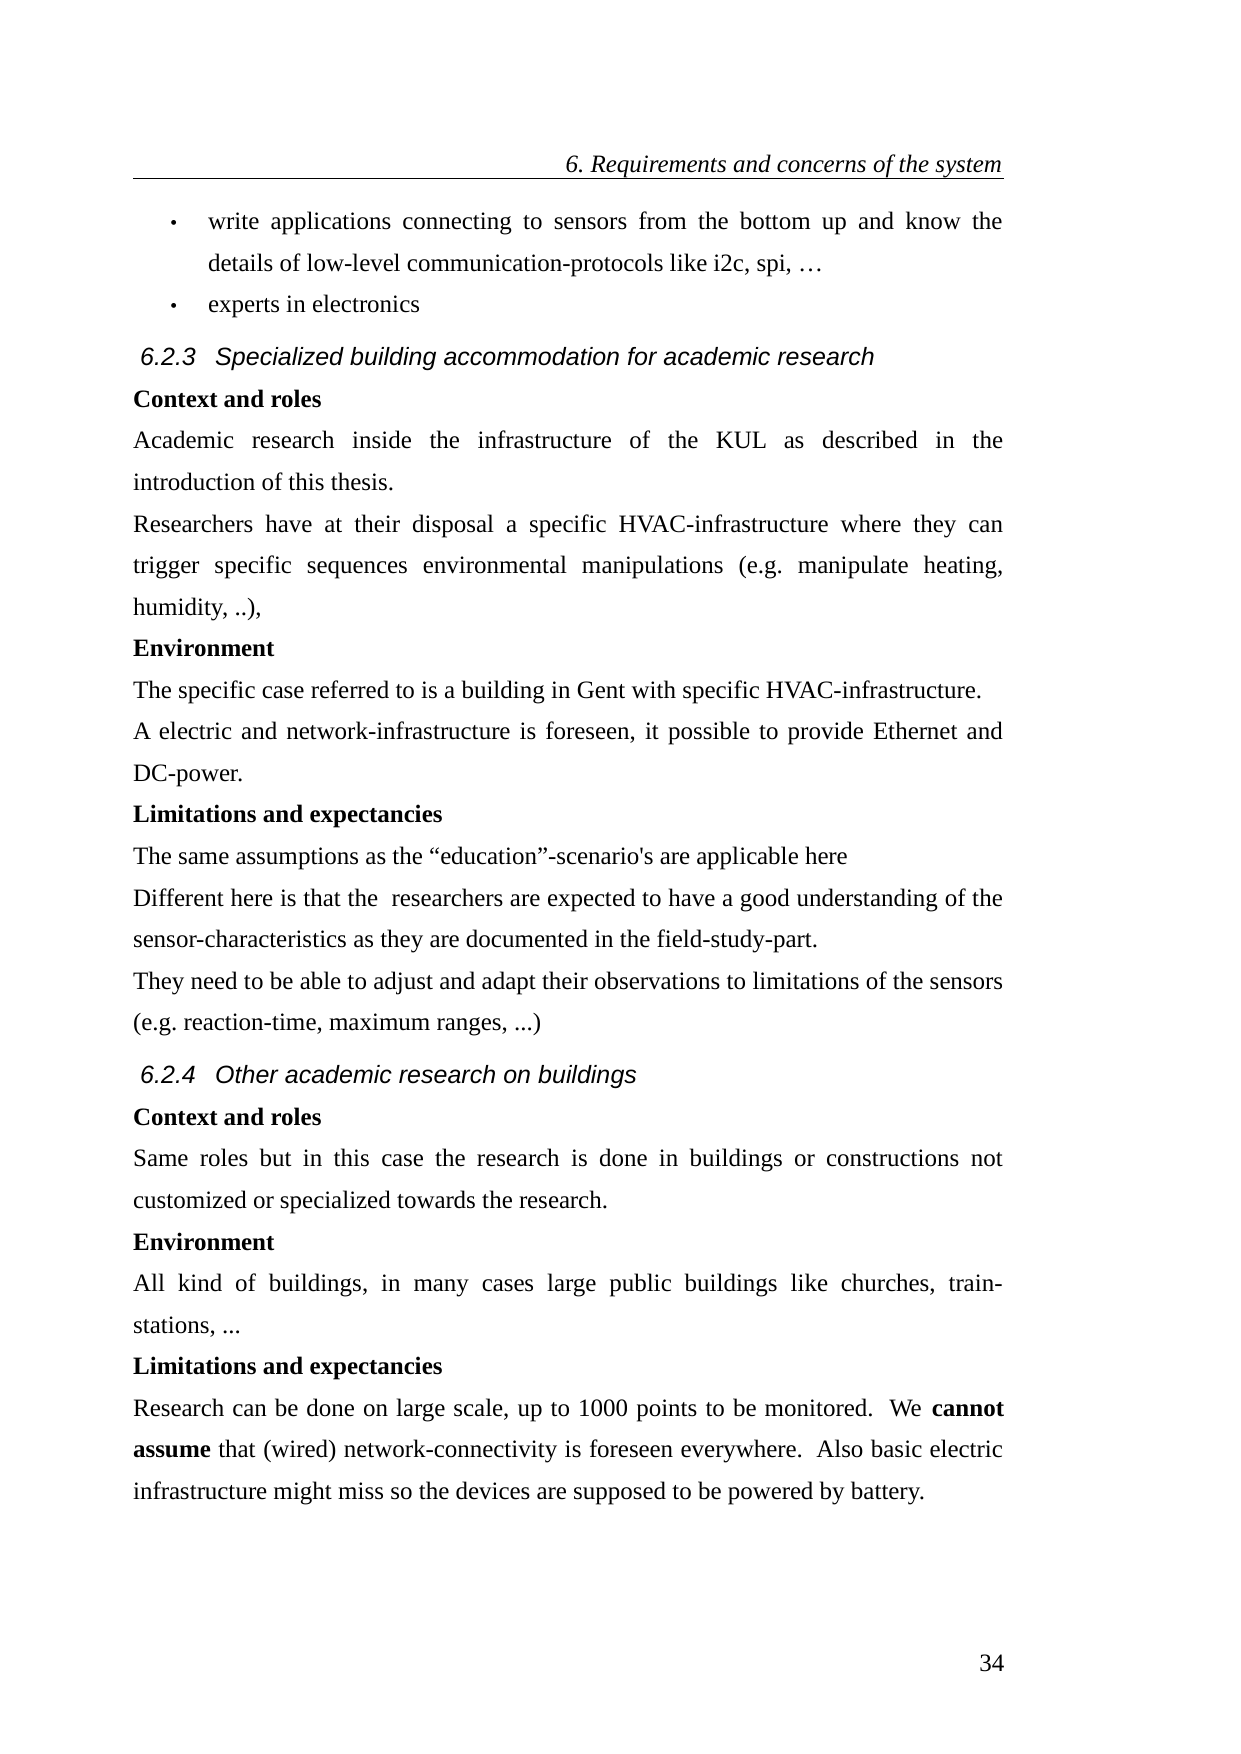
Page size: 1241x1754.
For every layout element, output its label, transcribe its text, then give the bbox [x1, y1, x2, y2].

subtitle Other academic research on buildings [140, 1061, 1004, 1089]
text The specific case referred to is a building in Gent with specific HVAC-infrastructure. [133, 676, 1004, 704]
text The same assumptions as the “education”-scenario's are applicable here [133, 842, 1004, 870]
list experts in electronics [170, 290, 1004, 318]
text Context and roles [133, 385, 1004, 413]
text Environment [133, 1228, 1004, 1255]
text Context and roles [133, 1103, 1004, 1131]
text Same roles but in this case the research is done in buildings or constructions not customized or specialized towards the research. [133, 1144, 1004, 1214]
text Researchers have at their disposal a specific HVAC-infrastructure where they can trigger specific sequences environmental manipulations (e.g. manipulate heating, humidity, ..), [133, 510, 1004, 621]
text Different here is that the researchers are expected to have a good understanding of the sensor-characteristics as they are documented in the field-study-part. [133, 884, 1004, 953]
text Academic research inside the infrastructure of the KUL as described in the introduction of this thesis. [133, 427, 1004, 496]
text All kind of buildings, in many cases large public buildings like churches, train-stations, ... [133, 1269, 1004, 1338]
text They need to be able to adjust and adapt their observations to limitations of the sensors (e.g. reaction-time, maximum ranges, ...) [133, 967, 1004, 1036]
list write applications connecting to sensors from the bottom up and know the details of low-level communication-protocols like i2c, spi, … [170, 207, 1004, 277]
text Research can be done on large scale, up to 1000 points to be monitored. We cannot assume that (wired) network-connectivity is foreseen everywhere. Also basic electric infrastructure might miss so the devices are supposed to be powered by battery. [133, 1394, 1004, 1505]
text Limitations and expectancies [133, 801, 1004, 828]
text Environment [133, 634, 1004, 662]
text A electric and network-infrastructure is foreseen, it possible to provide Ethernet and DC-power. [133, 717, 1004, 787]
text Limitations and expectancies [133, 1352, 1004, 1380]
subtitle Specialized building accommodation for academic research [140, 343, 1004, 371]
